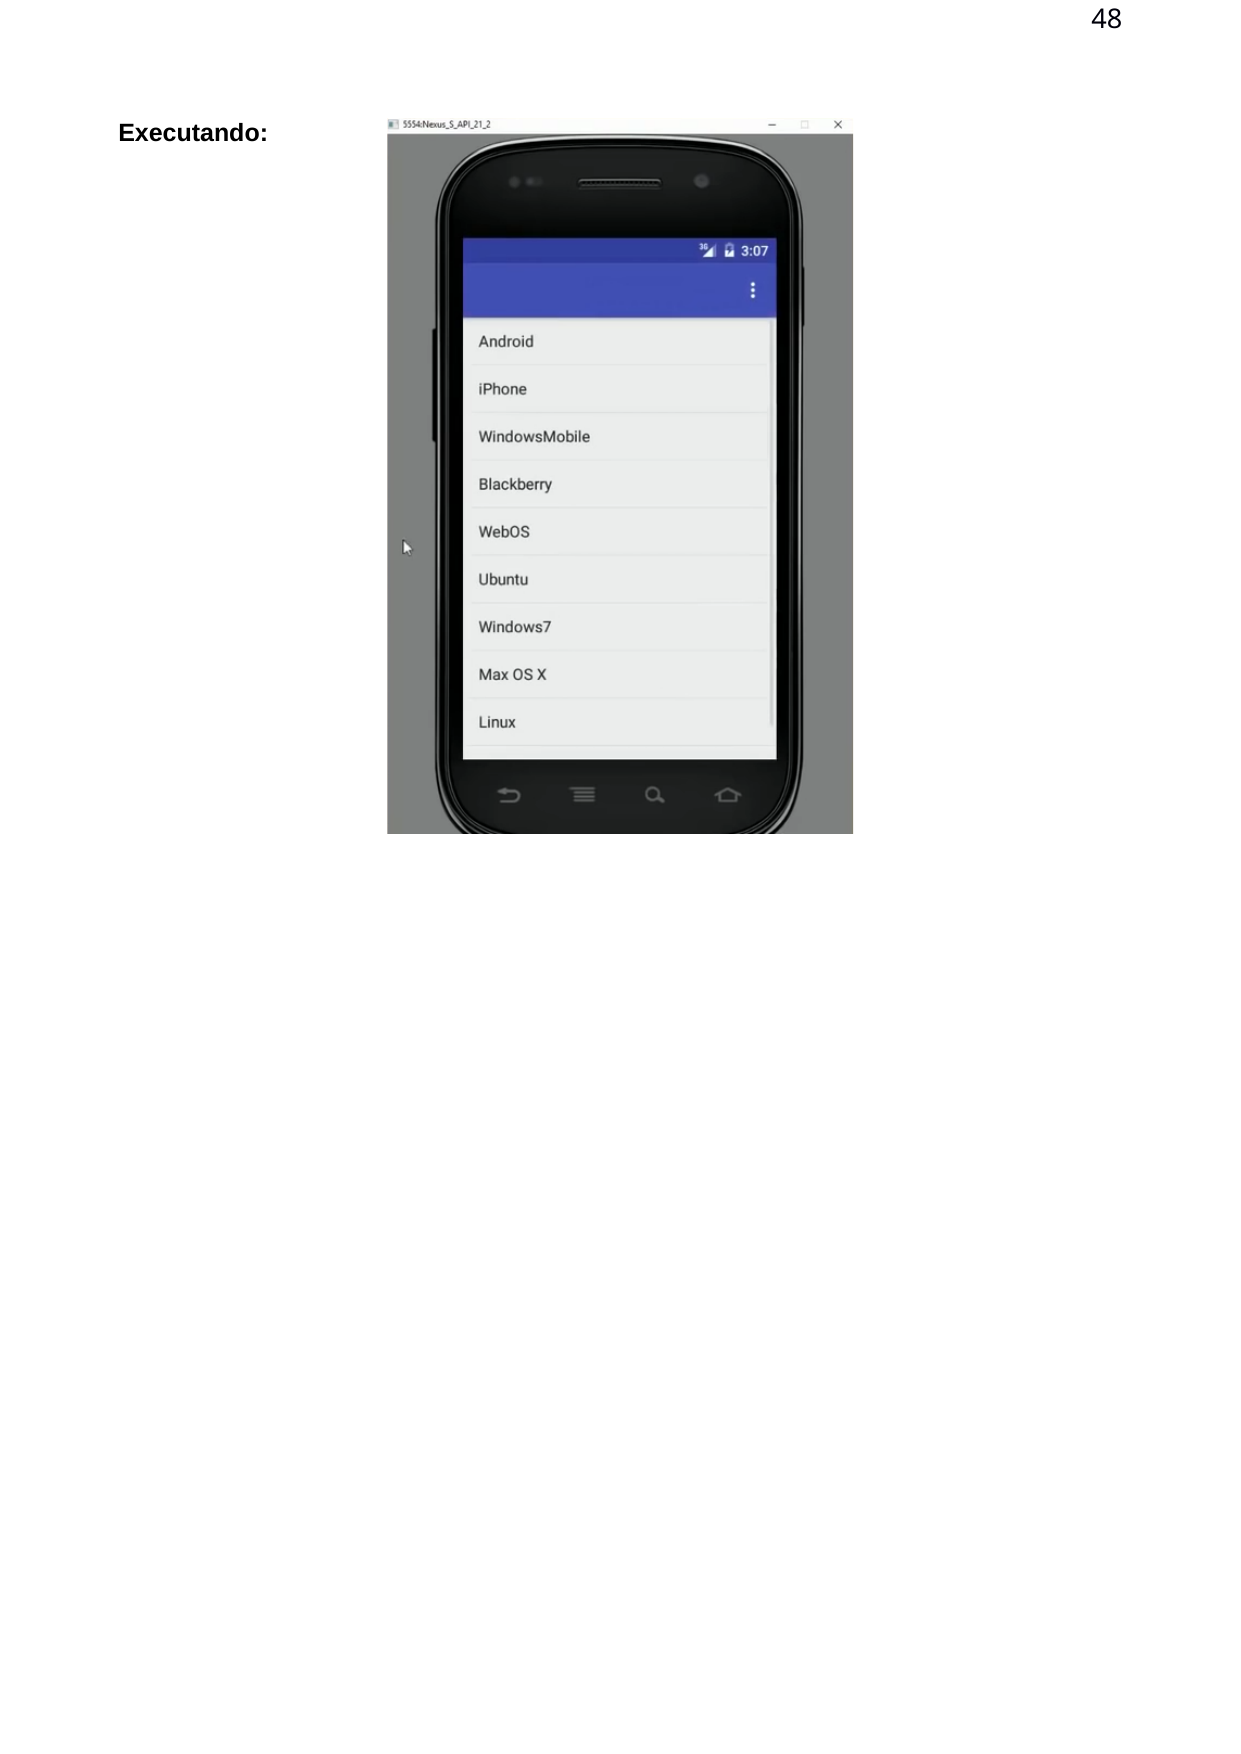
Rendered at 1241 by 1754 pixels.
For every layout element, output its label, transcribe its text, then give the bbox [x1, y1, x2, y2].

text [854, 118, 1122, 147]
picture [387, 118, 854, 834]
text Executando: [118, 118, 387, 147]
